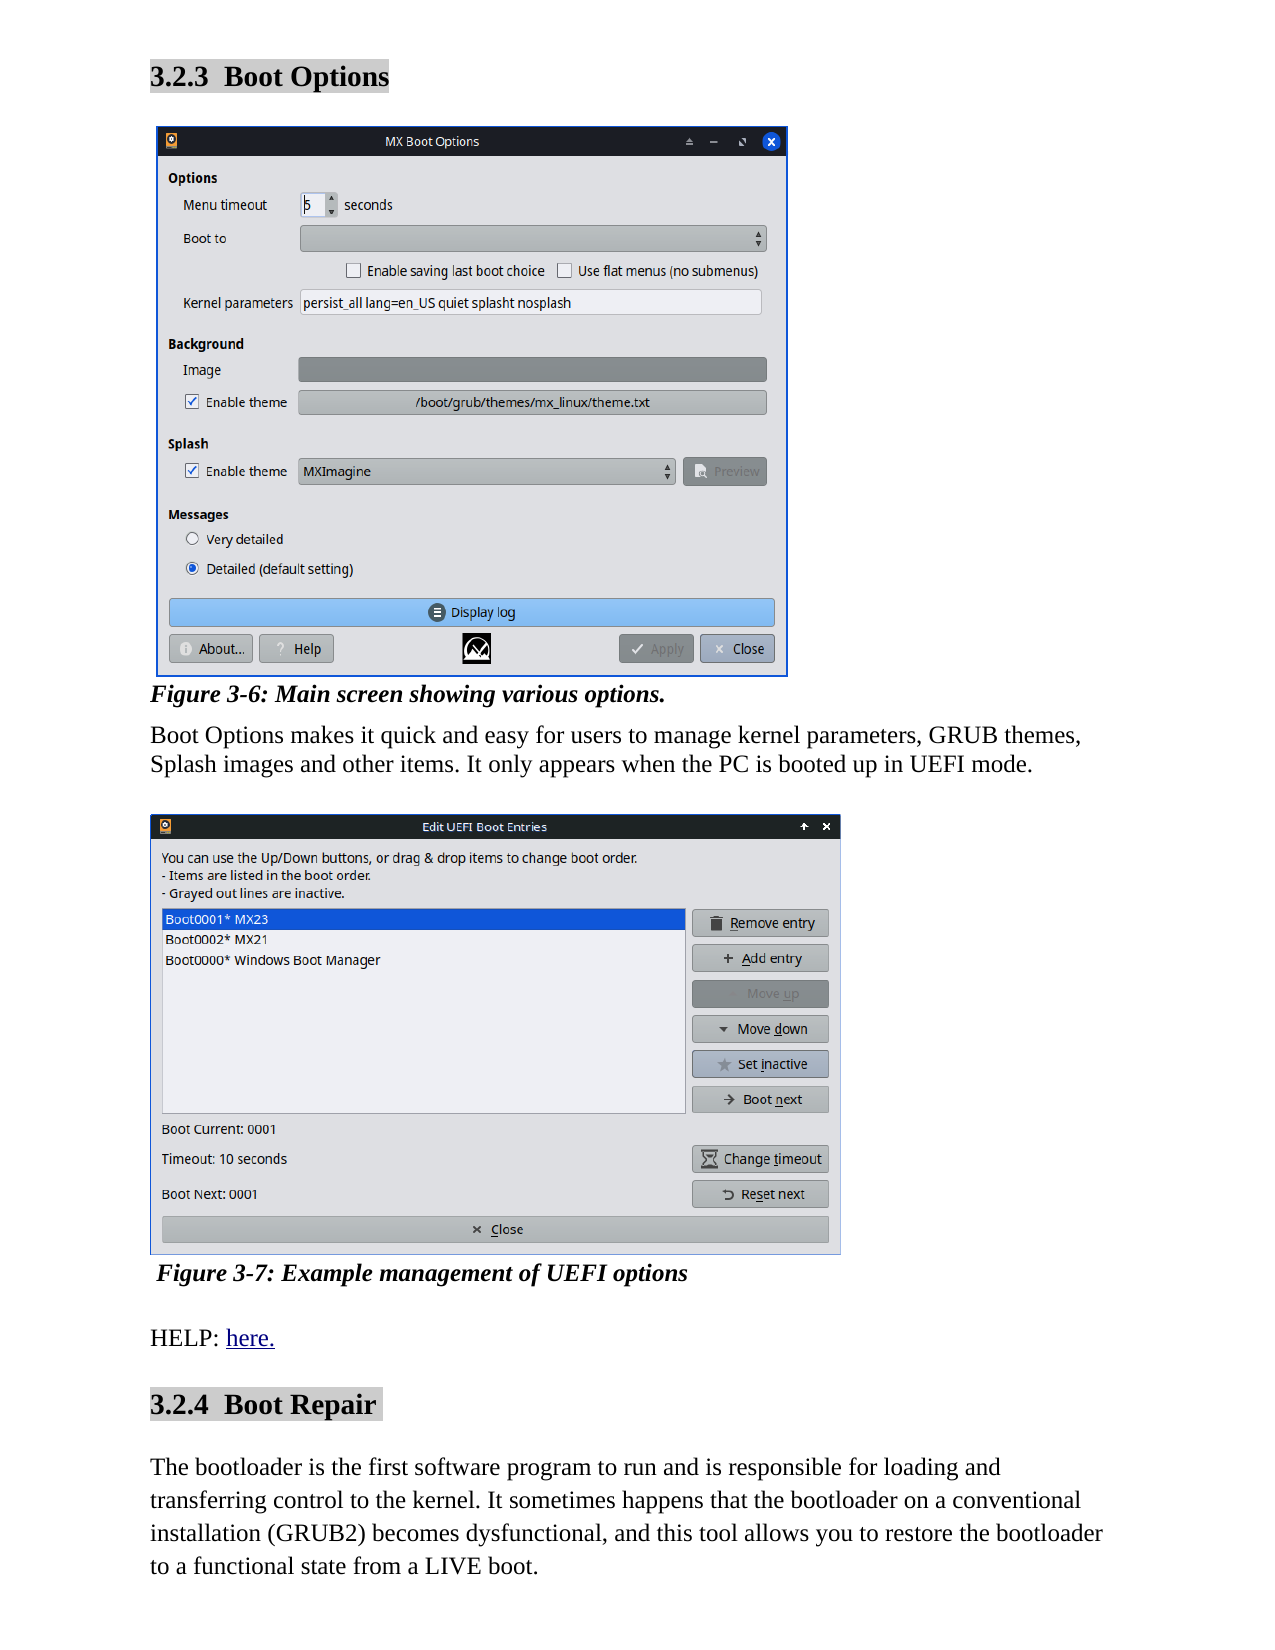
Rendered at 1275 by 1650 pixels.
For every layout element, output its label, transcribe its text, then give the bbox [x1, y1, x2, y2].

picture [150, 814, 841, 1255]
picture [153, 126, 790, 679]
text HELP: here. [150, 1323, 1125, 1352]
subtitle 3.2.4 Boot Repair [383, 1387, 1125, 1421]
text Figure 3-7: Example management of UEFI options [150, 793, 1110, 1287]
text The bootloader is the first software program to run and is responsible for loading and transferring control to the kernel. It sometimes happens that the bootloader on a conventional installation (GRUB2) becomes dysfunctional, and this tool allows you to restore the bootloader to a functional state from a LIVE boot. [150, 1452, 1110, 1580]
text Figure 3-6: Main screen showing various options. [150, 121, 1125, 707]
text Boot Options makes it quick and easy for users to manage kernel parameters, GRUB themes, Splash images and other items. It only appears when the PC is booted up in UEFI mode. [150, 720, 1125, 777]
subtitle 3.2.3 Boot Options [389, 59, 1125, 93]
